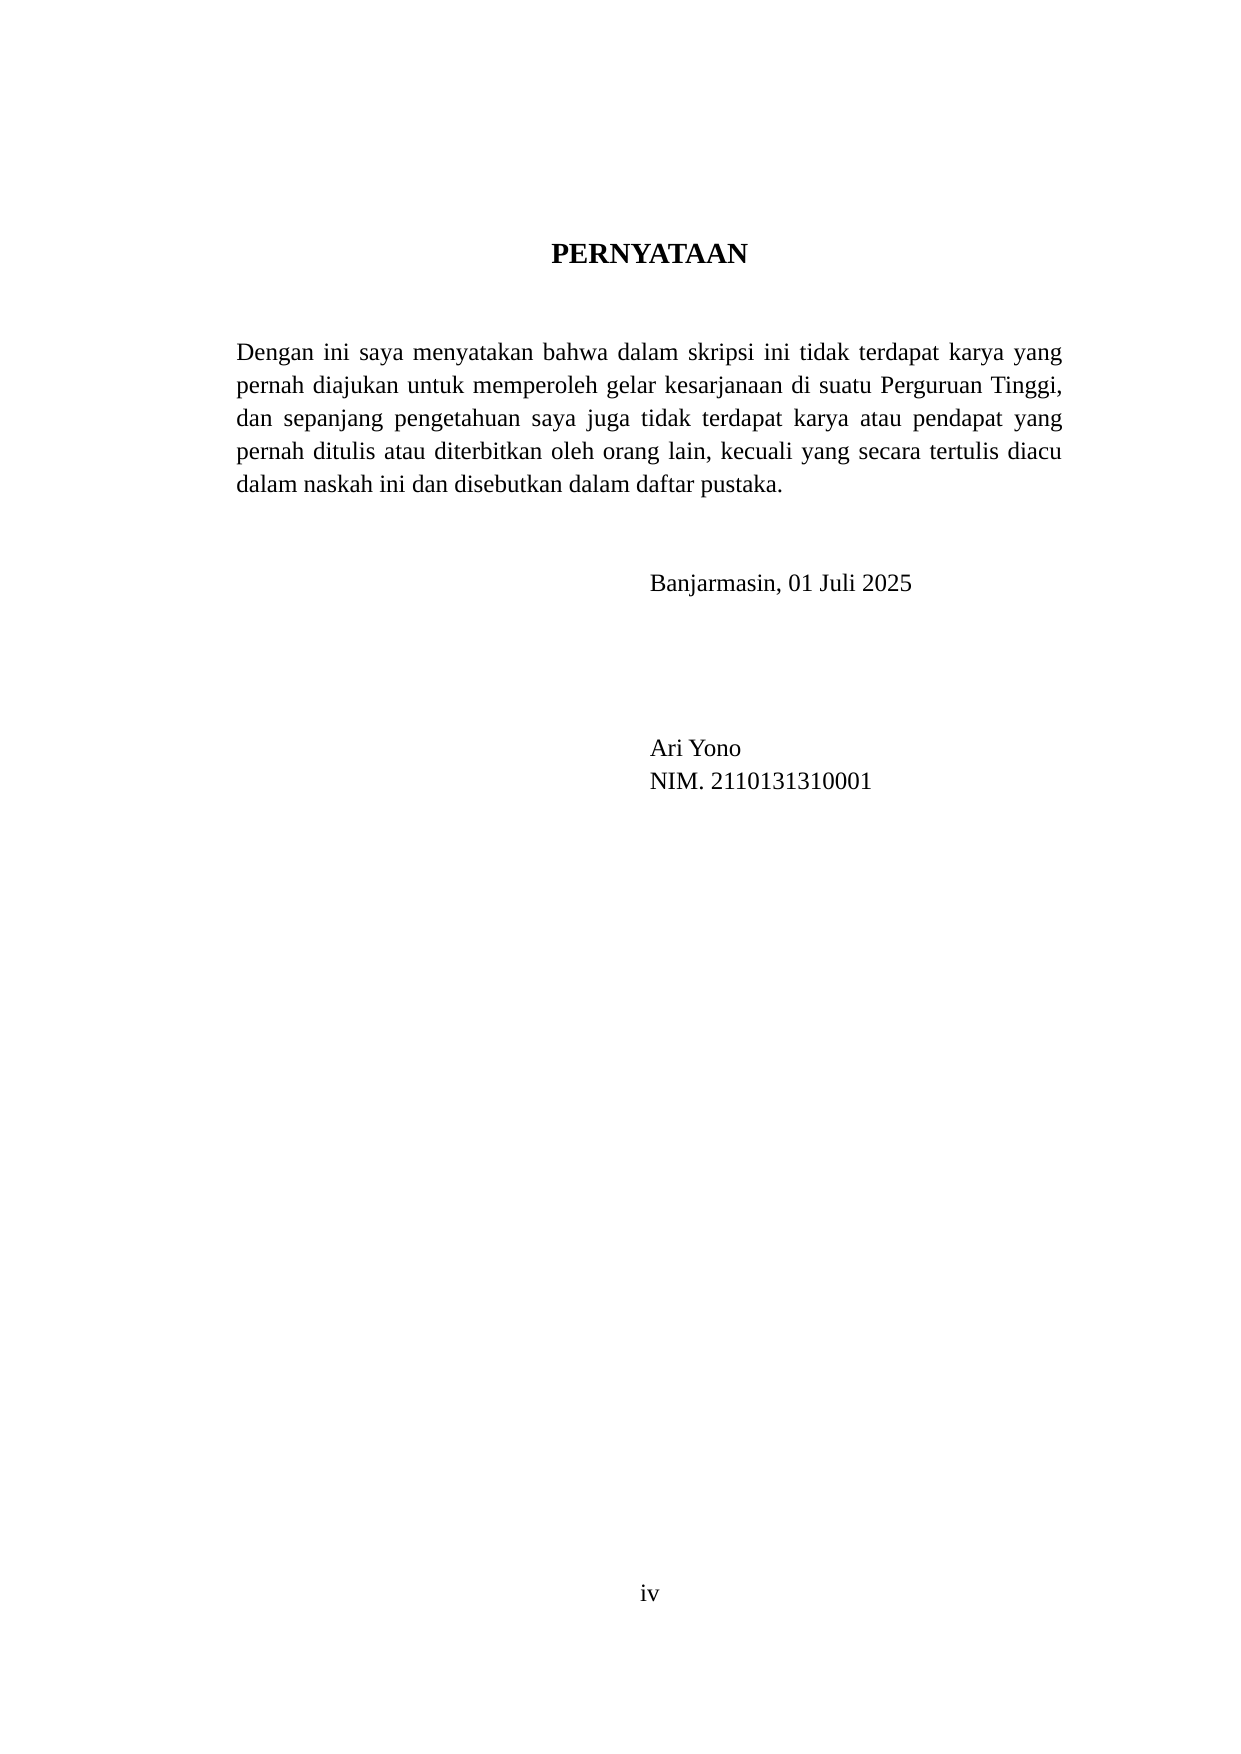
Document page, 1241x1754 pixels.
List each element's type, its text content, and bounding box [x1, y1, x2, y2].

table_cell [650, 667, 1063, 700]
table_cell [236, 700, 649, 733]
table_cell [650, 601, 1063, 634]
table_cell [236, 667, 649, 700]
table_cell [650, 634, 1063, 667]
table_cell NIM. 2110131310001 [650, 766, 1063, 799]
table_cell [236, 733, 649, 766]
table_cell [236, 634, 649, 667]
table_cell Ari Yono [650, 733, 1063, 766]
subtitle PERNYATAAN [236, 236, 1063, 270]
text Dengan ini saya menyatakan bahwa dalam skripsi ini tidak terdapat karya yang pernah diajukan untuk memperoleh gelar kesarjanaan di suatu Perguruan Tinggi, dan sepanjang pengetahuan saya juga tidak terdapat karya atau pendapat yang pernah ditulis atau diterbitkan oleh orang lain, kecuali yang secara tertulis diacu dalam naskah ini dan disebutkan dalam daftar pustaka. [236, 337, 1063, 498]
table_header [236, 568, 649, 601]
table_header Banjarmasin, 01 Juli 2025 [650, 568, 1063, 601]
table_cell [236, 766, 649, 799]
table_cell [650, 700, 1063, 733]
table_cell [236, 601, 649, 634]
